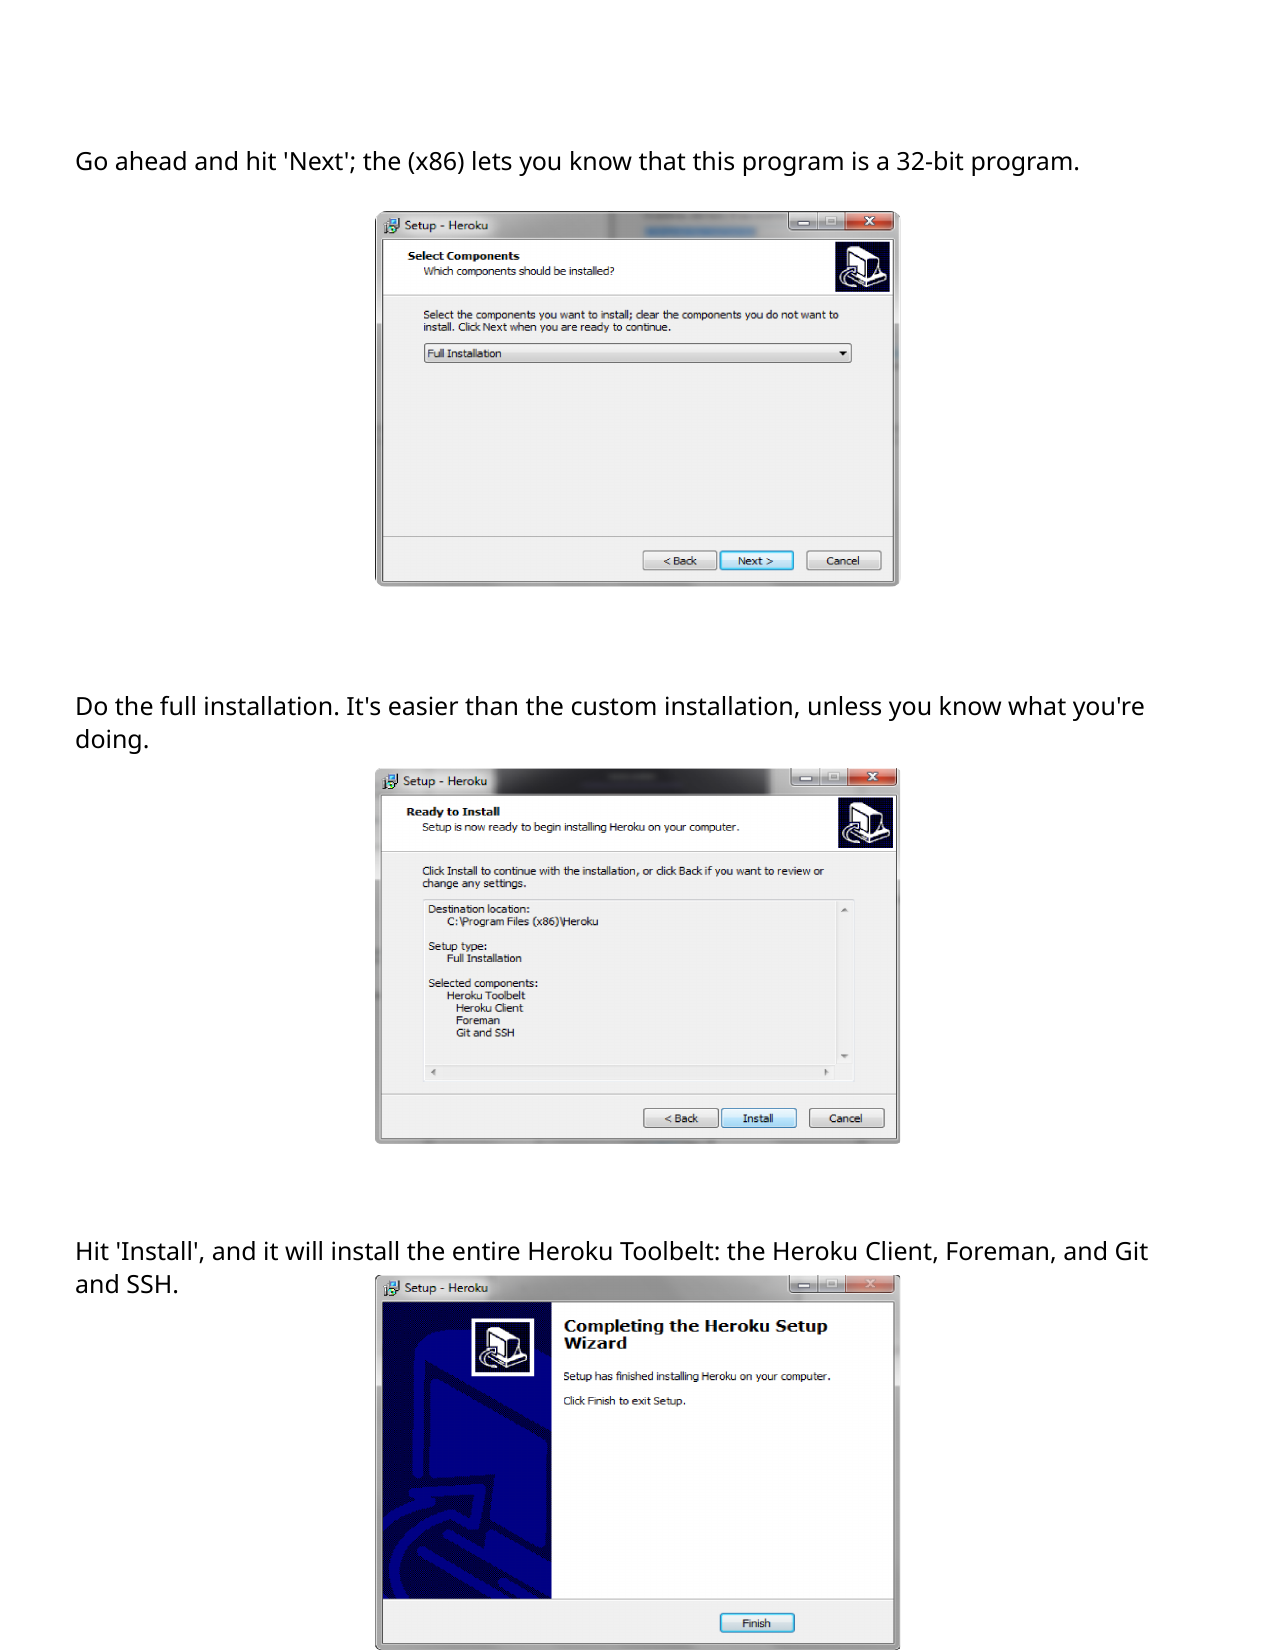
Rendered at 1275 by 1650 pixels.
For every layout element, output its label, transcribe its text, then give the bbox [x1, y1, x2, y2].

picture [375, 211, 901, 587]
text Go ahead and hit 'Next'; the (x86) lets you know that this program is a 32-bit program. [75, 143, 1200, 177]
text Hit 'Install', and it will install the entire Heroku Toolbelt: the Heroku Client, Foreman, and Git and SSH. [75, 1233, 1200, 1301]
text Do the full installation. It's easier than the custom installation, unless you know what you're doing. [75, 688, 1200, 756]
picture [375, 768, 901, 1144]
picture [375, 1275, 901, 1650]
